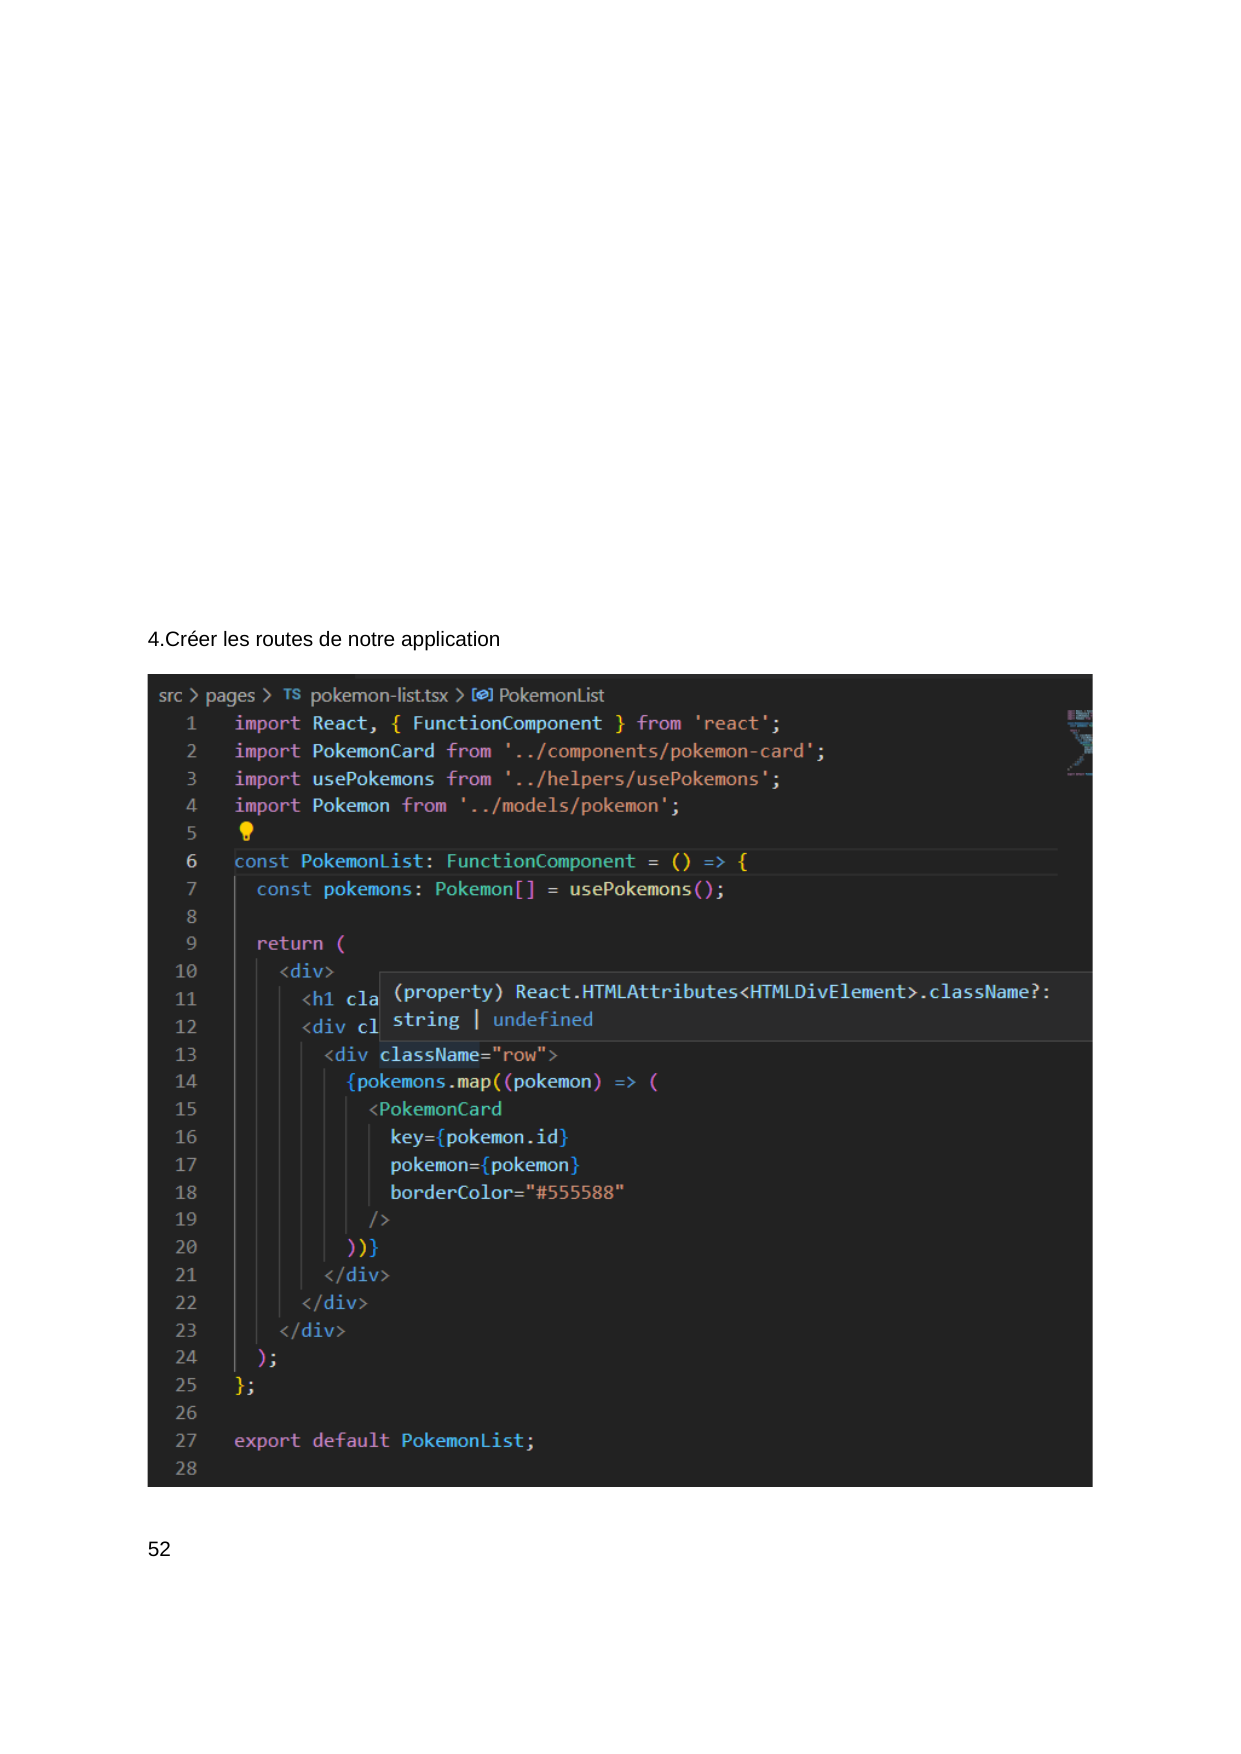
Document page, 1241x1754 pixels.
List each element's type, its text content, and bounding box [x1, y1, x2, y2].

text 4.Créer les routes de notre application [148, 627, 1093, 651]
picture [147, 674, 1093, 1487]
